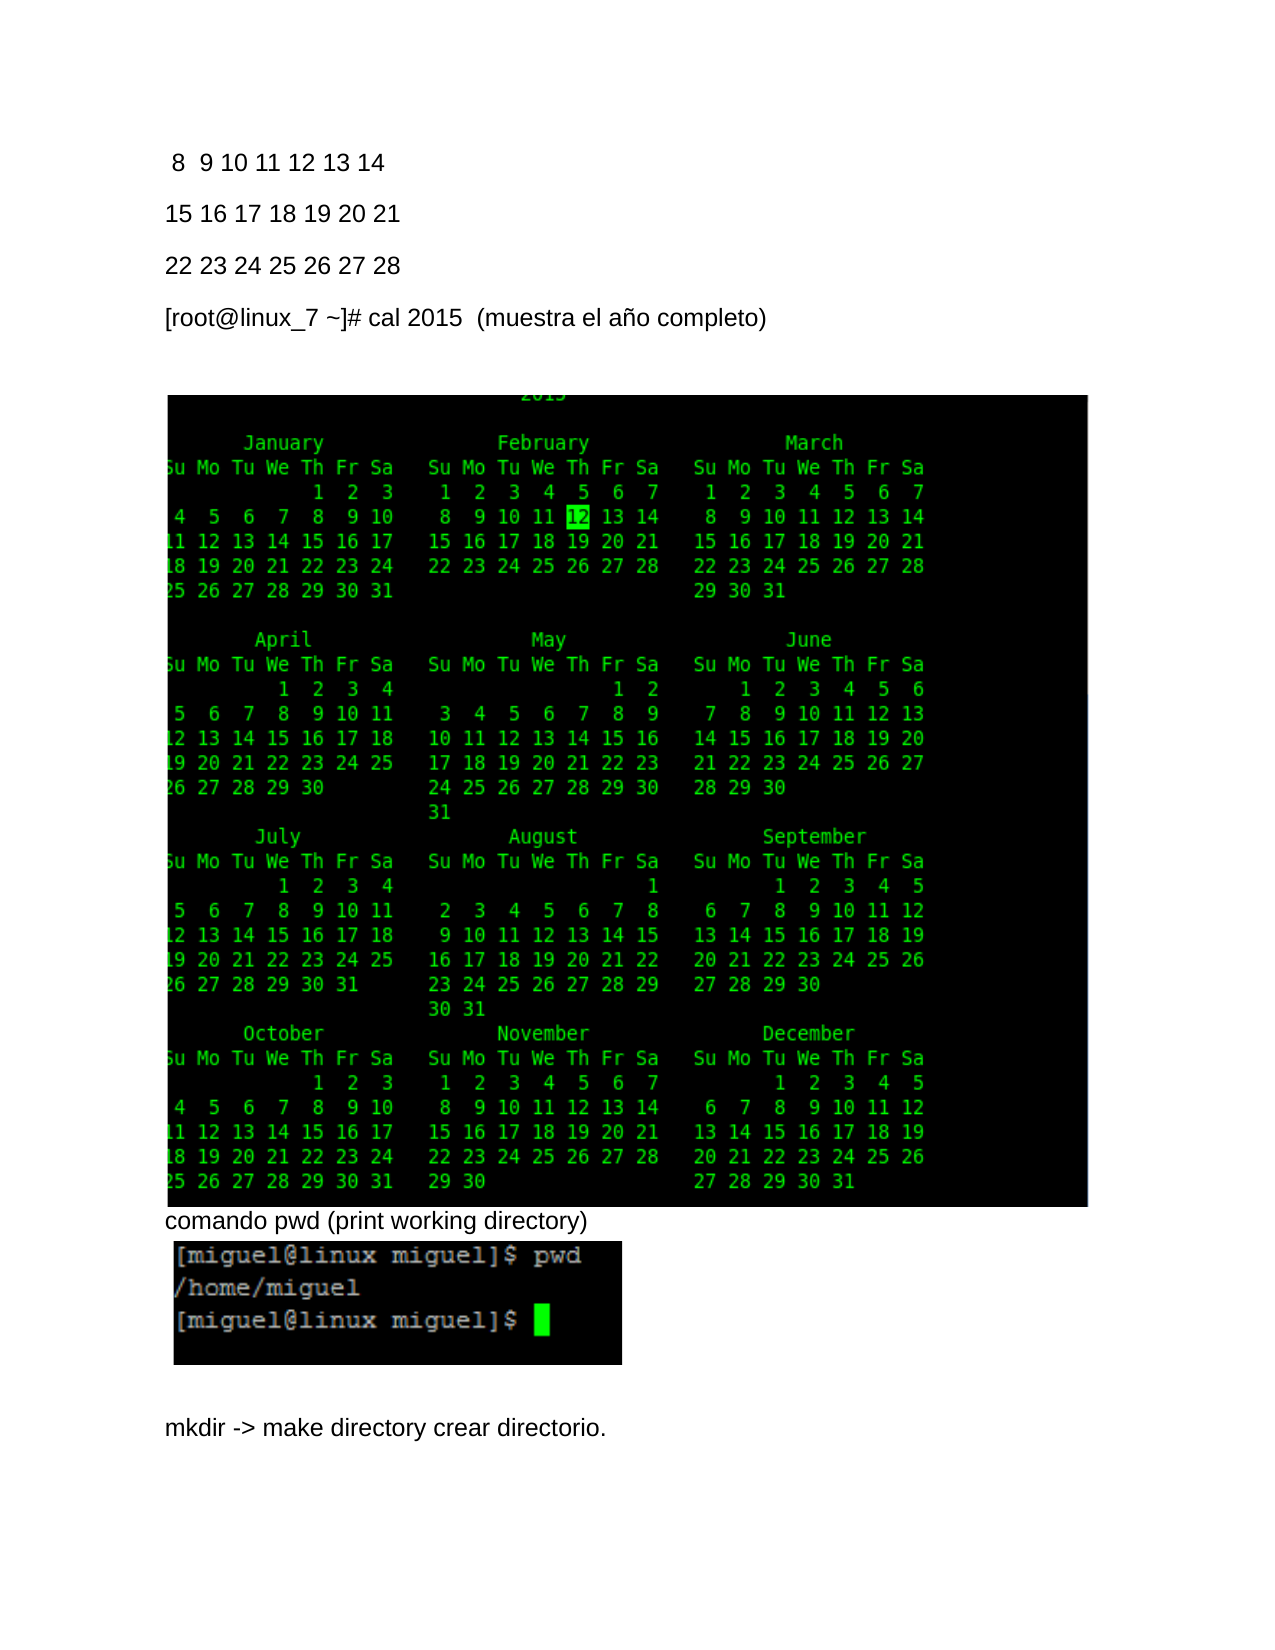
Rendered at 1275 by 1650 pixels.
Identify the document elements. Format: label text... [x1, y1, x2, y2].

text 8 9 10 11 12 13 14 [164, 148, 1164, 177]
text comando pwd (print working directory) [164, 406, 1164, 1235]
text mkdir -> make directory crear directorio. [164, 1413, 1164, 1441]
text [root@linux_7 ~]# cal 2015 (muestra el año completo) [164, 303, 1164, 331]
text 22 23 24 25 26 27 28 [164, 251, 1164, 280]
text 15 16 17 18 19 20 21 [164, 199, 1164, 228]
